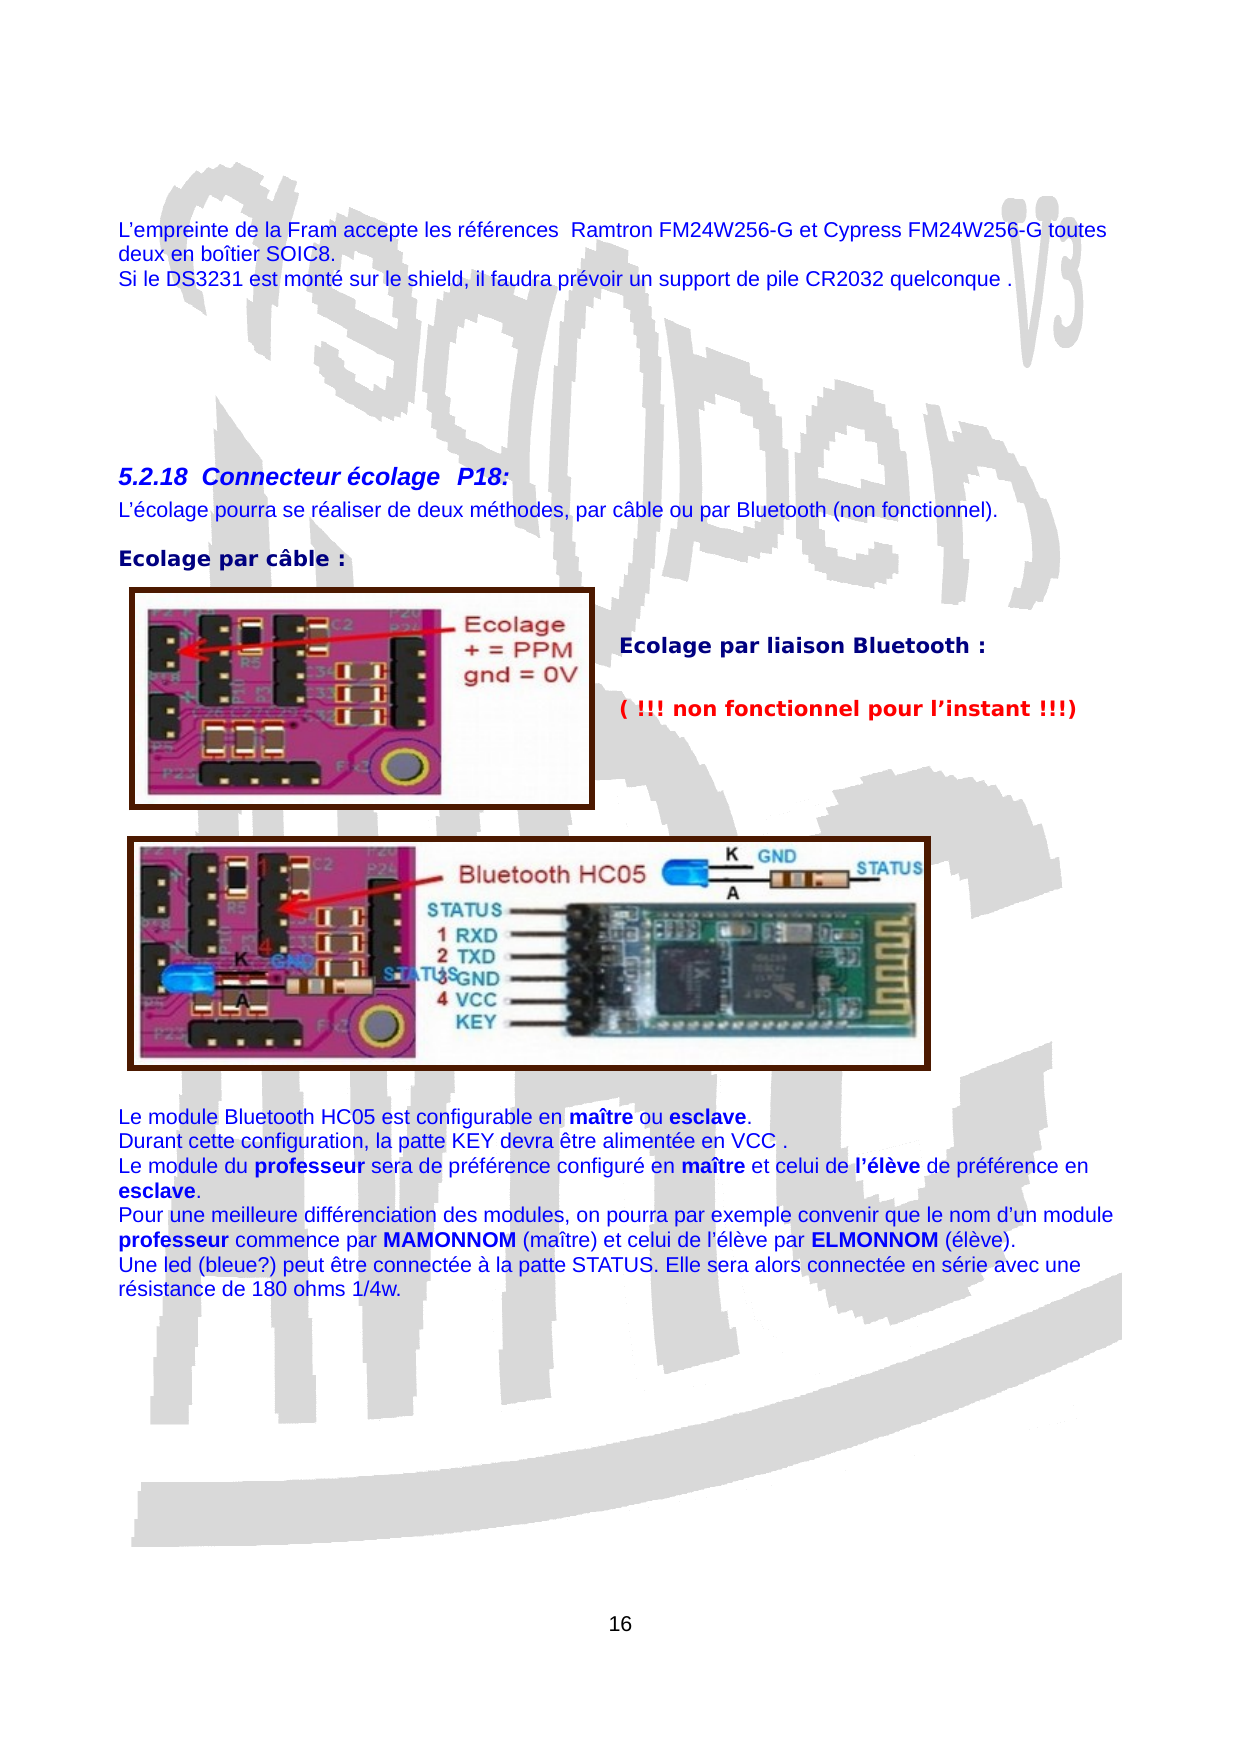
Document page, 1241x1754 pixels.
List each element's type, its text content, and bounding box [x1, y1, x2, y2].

text Une led (bleue?) peut être connectée à la patte STATUS. Elle sera alors connectée en série avec une résistance de 180 ohms 1/4w. [118, 1252, 1122, 1301]
picture [134, 842, 924, 1065]
text Le module du professeur sera de préférence configuré en maître et celui de l’élève de préférence en esclave. [118, 1153, 1122, 1203]
subtitle ( !!! non fonctionnel pour l’instant !!!) [595, 696, 1122, 721]
text Le module Bluetooth HC05 est configurable en maître ou esclave. [118, 1104, 1122, 1128]
text L’empreinte de la Fram accepte les références Ramtron FM24W256-G et Cypress FM24W256-G toutes deux en boîtier SOIC8. [118, 217, 1122, 266]
text L’écolage pourra se réaliser de deux méthodes, par câble ou par Bluetooth (non fonctionnel). [118, 497, 1122, 522]
text Durant cette configuration, la patte KEY devra être alimentée en VCC . [118, 1128, 1122, 1153]
subtitle Ecolage par liaison Bluetooth : [595, 634, 1122, 659]
picture [135, 593, 589, 804]
subtitle Ecolage par câble : [118, 547, 1122, 572]
text Pour une meilleure différenciation des modules, on pourra par exemple convenir que le nom d’un module professeur commence par MAMONNOM (maître) et celui de l’élève par ELMONNOM (élève). [118, 1203, 1122, 1252]
text Si le DS3231 est monté sur le shield, il faudra prévoir un support de pile CR2032 quelconque . [118, 266, 1122, 291]
subtitle 5.2.18 Connecteur écolage P18: [118, 462, 1122, 491]
